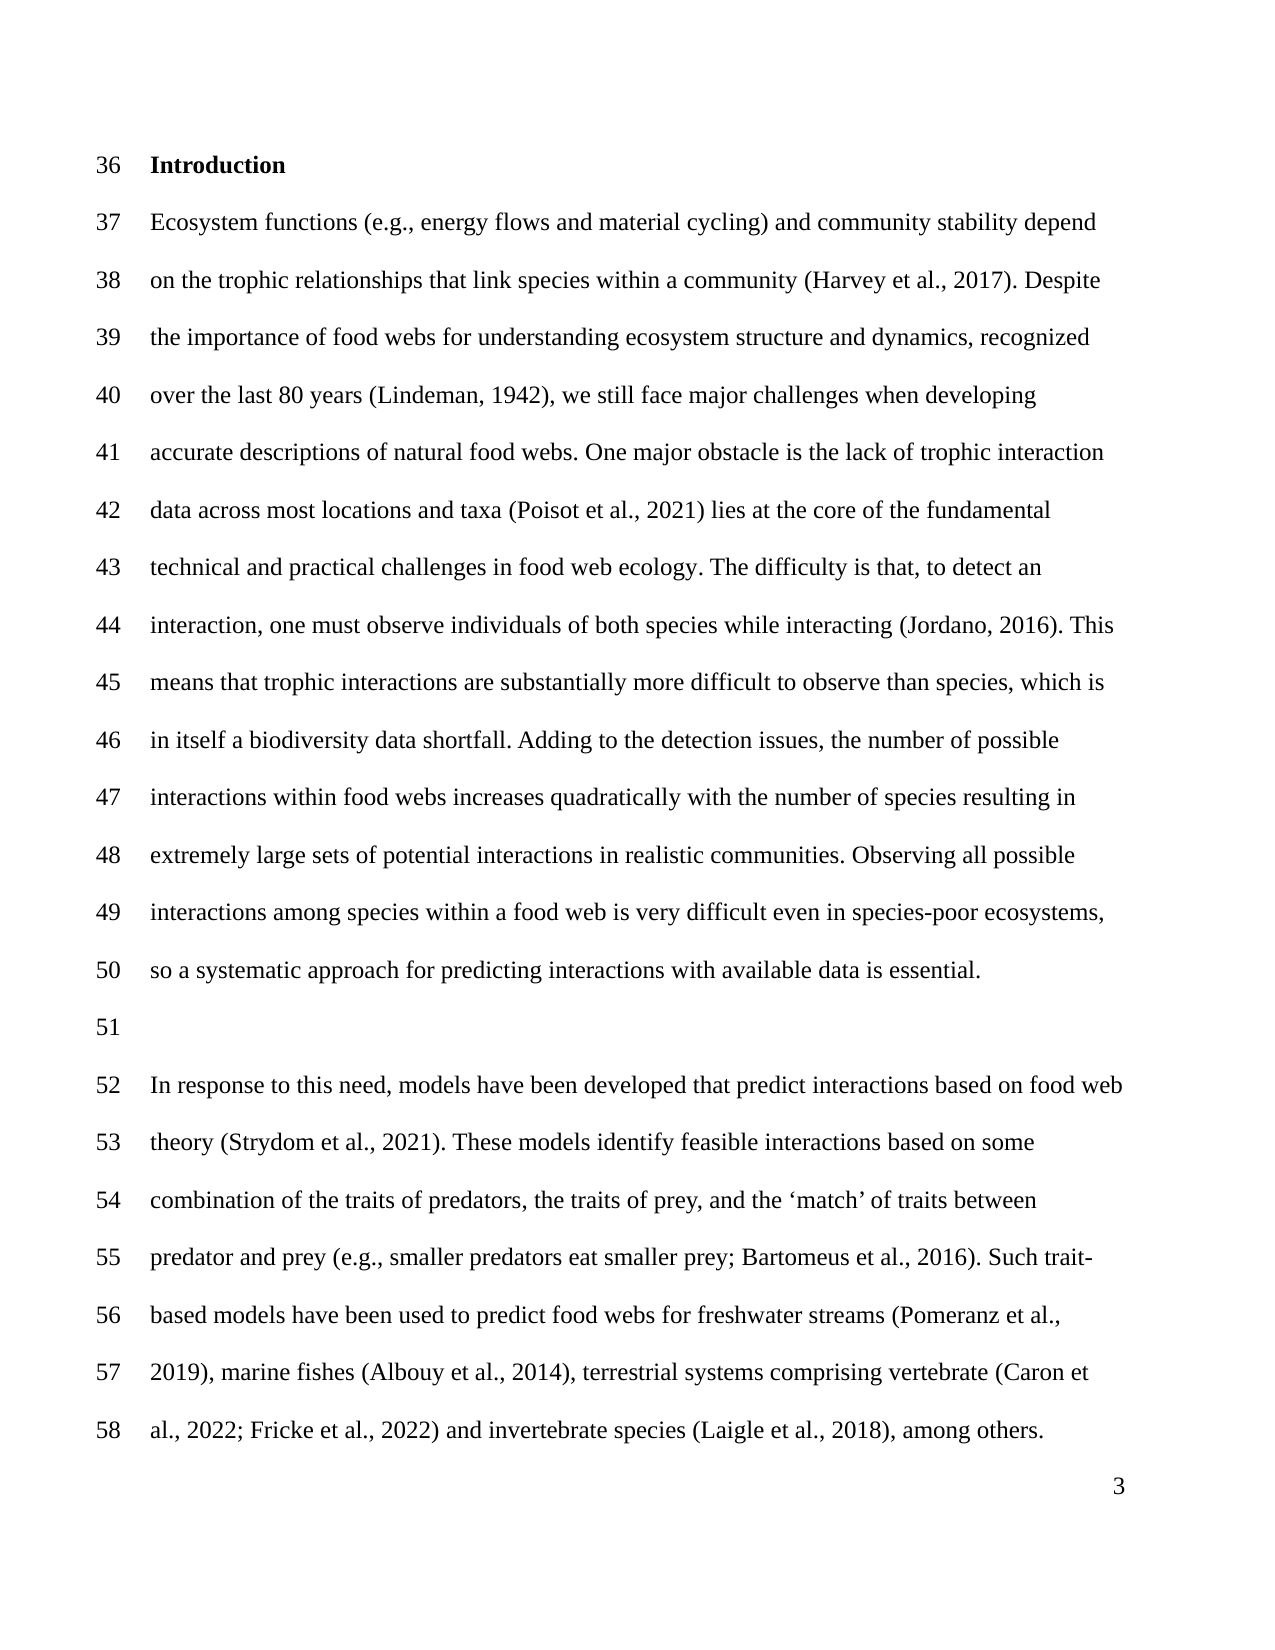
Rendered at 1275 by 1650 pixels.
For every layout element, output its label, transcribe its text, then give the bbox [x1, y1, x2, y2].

text In response to this need, models have been developed that predict interactions based on food web theory (Strydom et al., 2021). These models identify feasible interactions based on some combination of the traits of predators, the traits of prey, and the ‘match’ of traits between predator and prey (e.g., smaller predators eat smaller prey; Bartomeus et al., 2016). Such trait-based models have been used to predict food webs for freshwater streams (Pomeranz et al., 2019), marine fishes (Albouy et al., 2014), terrestrial systems comprising vertebrate (Caron et al., 2022; Fricke et al., 2022) and invertebrate species (Laigle et al., 2018), among others. [150, 1070, 1125, 1444]
text Ecosystem functions (e.g., energy flows and material cycling) and community stability depend on the trophic relationships that link species within a community (Harvey et al., 2017). Despite the importance of food webs for understanding ecosystem structure and dynamics, recognized over the last 80 years (Lindeman, 1942), we still face major challenges when developing accurate descriptions of natural food webs. One major obstacle is the lack of trophic interaction data across most locations and taxa (Poisot et al., 2021) lies at the core of the fundamental technical and practical challenges in food web ecology. The difficulty is that, to detect an interaction, one must observe individuals of both species while interacting (Jordano, 2016). This means that trophic interactions are substantially more difficult to observe than species, which is in itself a biodiversity data shortfall. Adding to the detection issues, the number of possible interactions within food webs increases quadratically with the number of species resulting in extremely large sets of potential interactions in realistic communities. Observing all possible interactions among species within a food web is very difficult even in species-poor ecosystems, so a systematic approach for predicting interactions with available data is essential. [150, 207, 1125, 984]
text Introduction [150, 150, 1125, 179]
